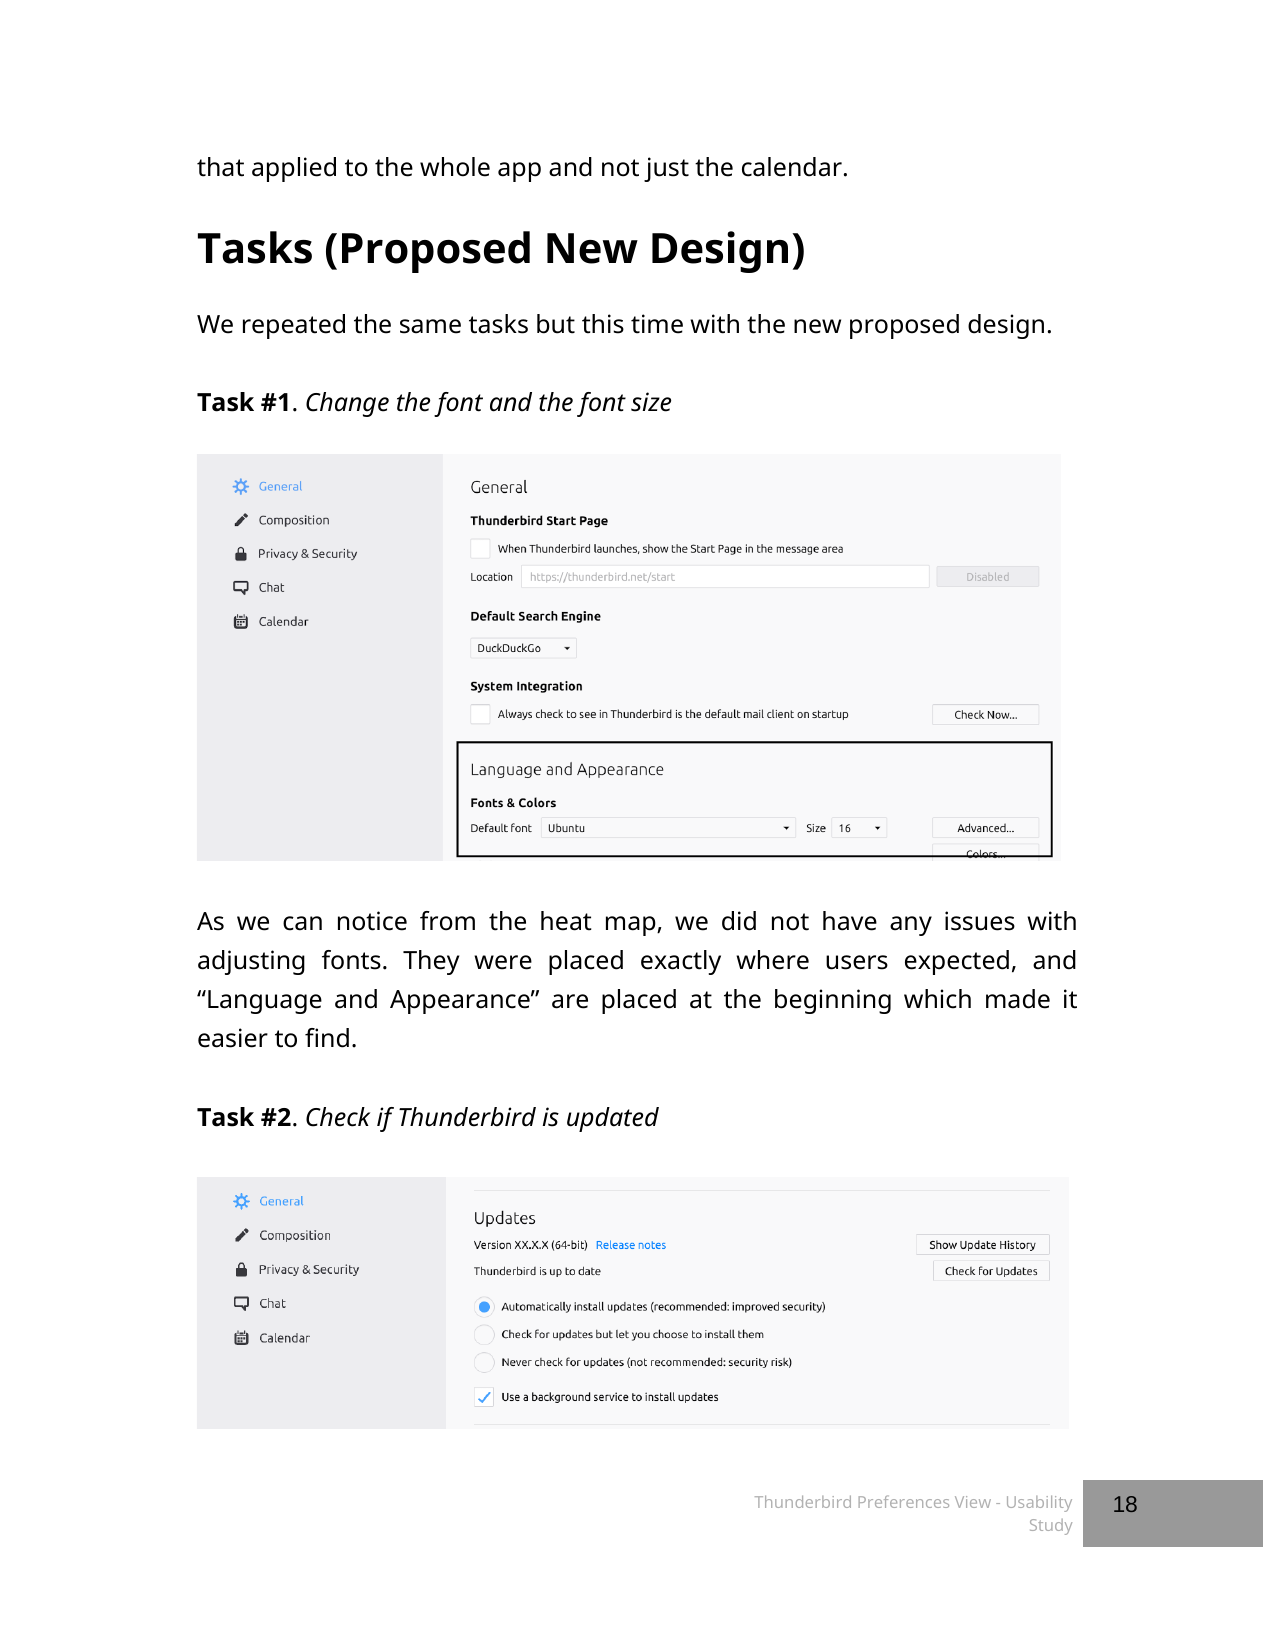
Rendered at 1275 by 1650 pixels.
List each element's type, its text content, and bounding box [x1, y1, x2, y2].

text that applied to the whole app and not just the calendar. [197, 150, 1087, 184]
text Task #2. Check if Thunderbird is updated [197, 1099, 1079, 1133]
text As we can notice from the heat map, we did not have any issues with adjusting fonts. They were placed exactly where users expected, and “Language and Appearance” are placed at the beginning which made it easier to find. [197, 903, 1079, 1055]
text Task #1. Change the font and the font size [197, 385, 1079, 419]
text We repeated the same tasks but this time with the new proposed design. [197, 306, 1087, 340]
subtitle Tasks (Proposed New Design) [197, 219, 1087, 276]
